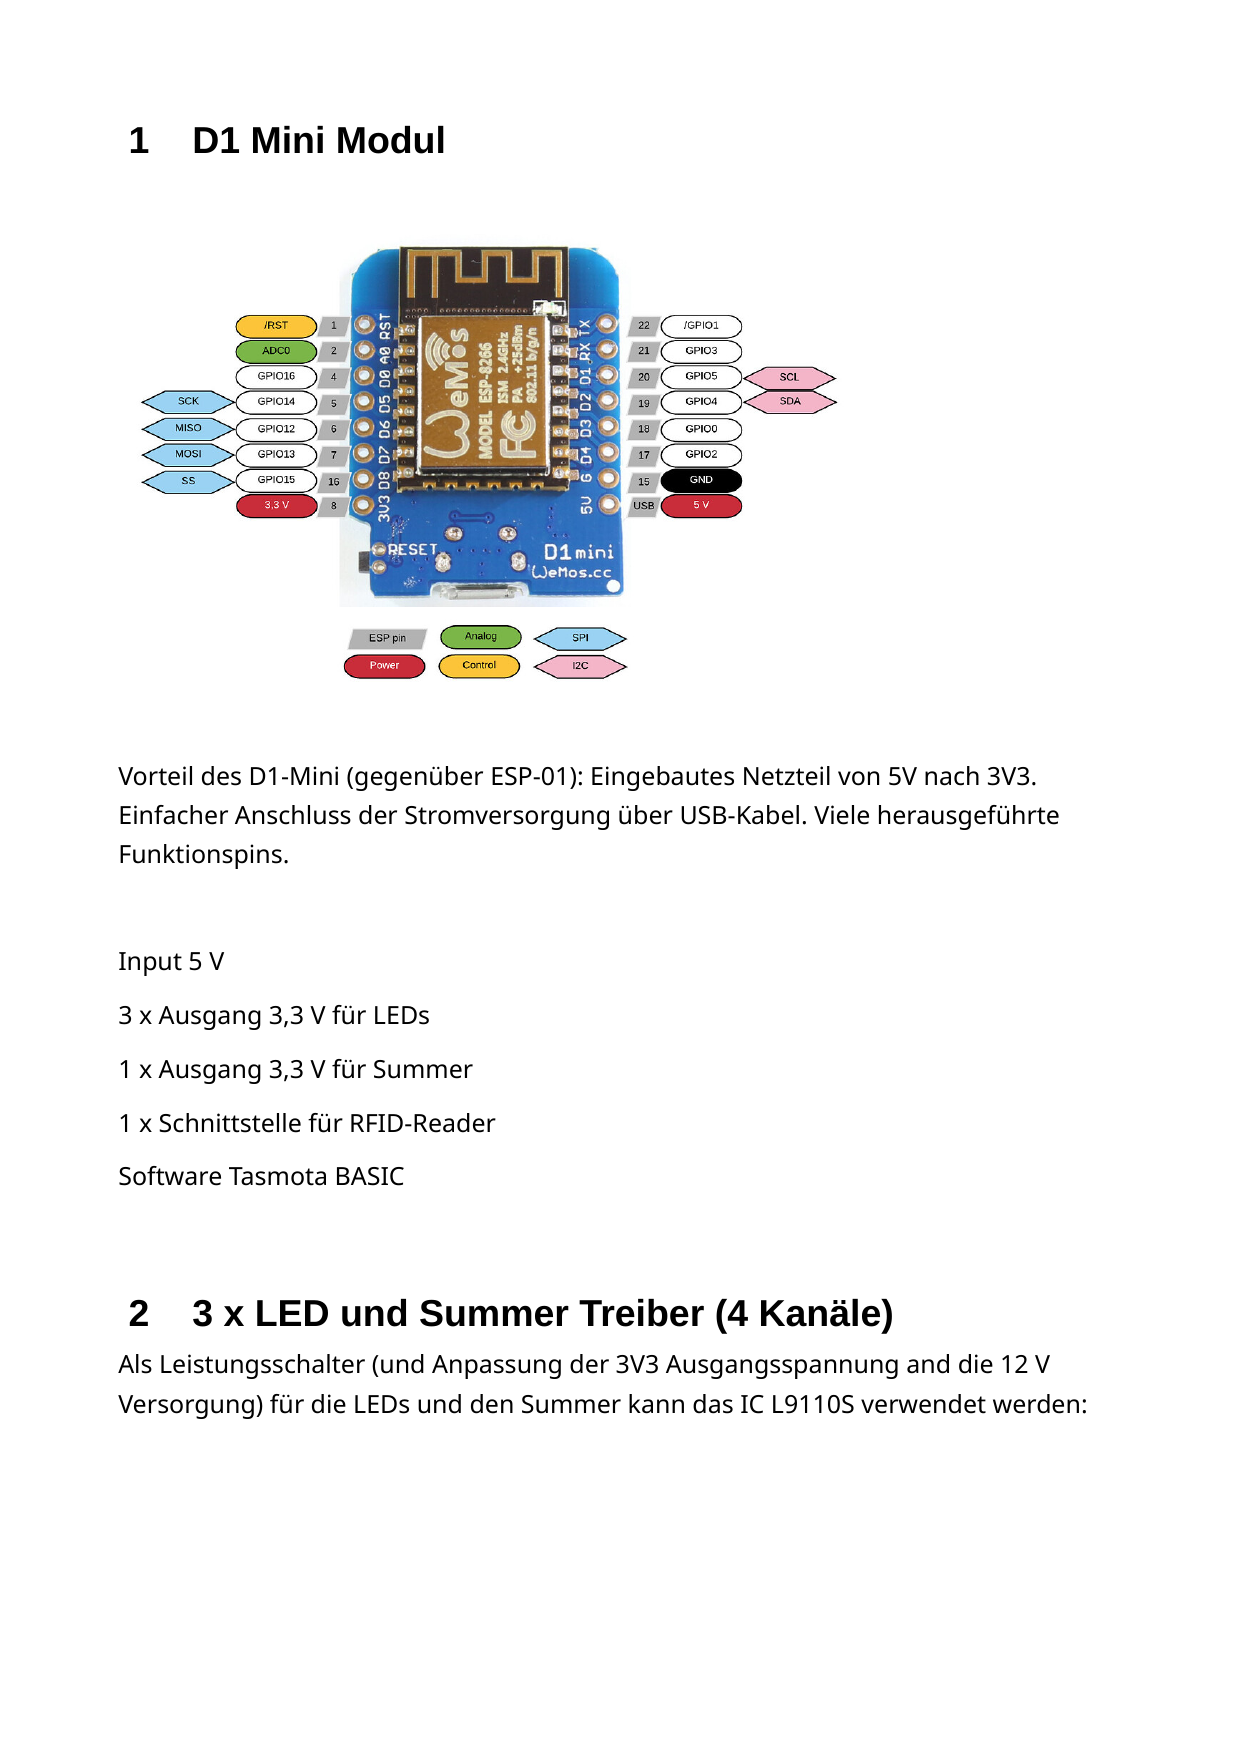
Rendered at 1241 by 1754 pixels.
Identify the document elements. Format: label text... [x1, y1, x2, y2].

subtitle 3 x LED und Summer Treiber (4 Kanäle) [118, 1292, 1122, 1335]
text 1 x Schnittstelle für RFID-Reader [118, 1105, 1122, 1139]
text Als Leistungsschalter (und Anpassung der 3V3 Ausgangsspannung and die 12 V Versorgung) für die LEDs und den Summer kann das IC L9110S verwendet werden: [118, 1347, 1122, 1459]
text Vorteil des D1-Mini (gegenüber ESP-01): Eingebautes Netzteil von 5V nach 3V3. Einfacher Anschluss der Stromversorgung über USB-Kabel. Viele herausgeführte Funktionspins. [118, 758, 1122, 871]
picture [119, 212, 859, 700]
text 3 x Ausgang 3,3 V für LEDs [118, 998, 1122, 1032]
text Input 5 V [118, 944, 1122, 978]
text Software Tasmota BASIC [118, 1159, 1122, 1193]
text 1 x Ausgang 3,3 V für Summer [118, 1052, 1122, 1086]
subtitle D1 Mini Modul [118, 118, 1122, 161]
